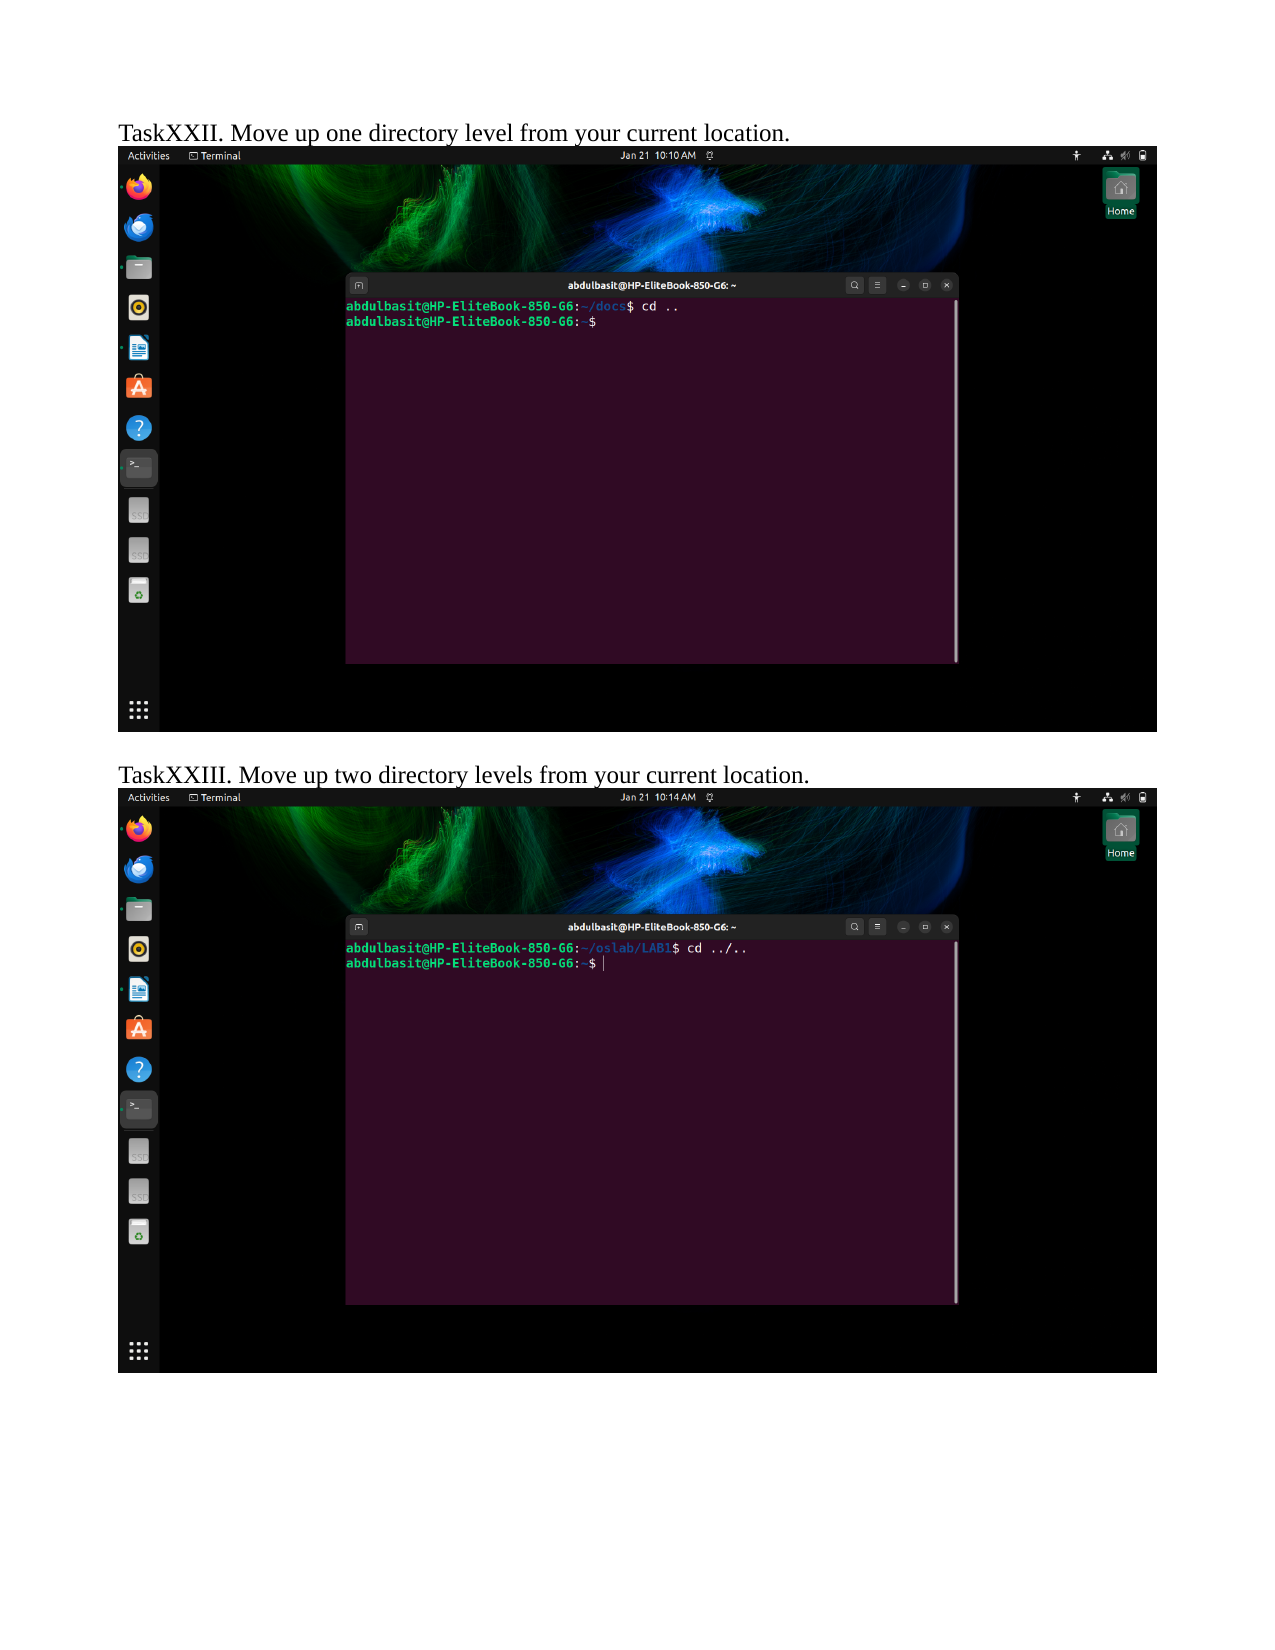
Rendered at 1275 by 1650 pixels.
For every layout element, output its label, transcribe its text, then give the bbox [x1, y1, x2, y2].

picture [118, 788, 1157, 1373]
picture [118, 146, 1157, 732]
text TaskXXII. Move up one directory level from your current location. [118, 118, 1157, 146]
text TaskXXIII. Move up two directory levels from your current location. [118, 760, 1157, 788]
